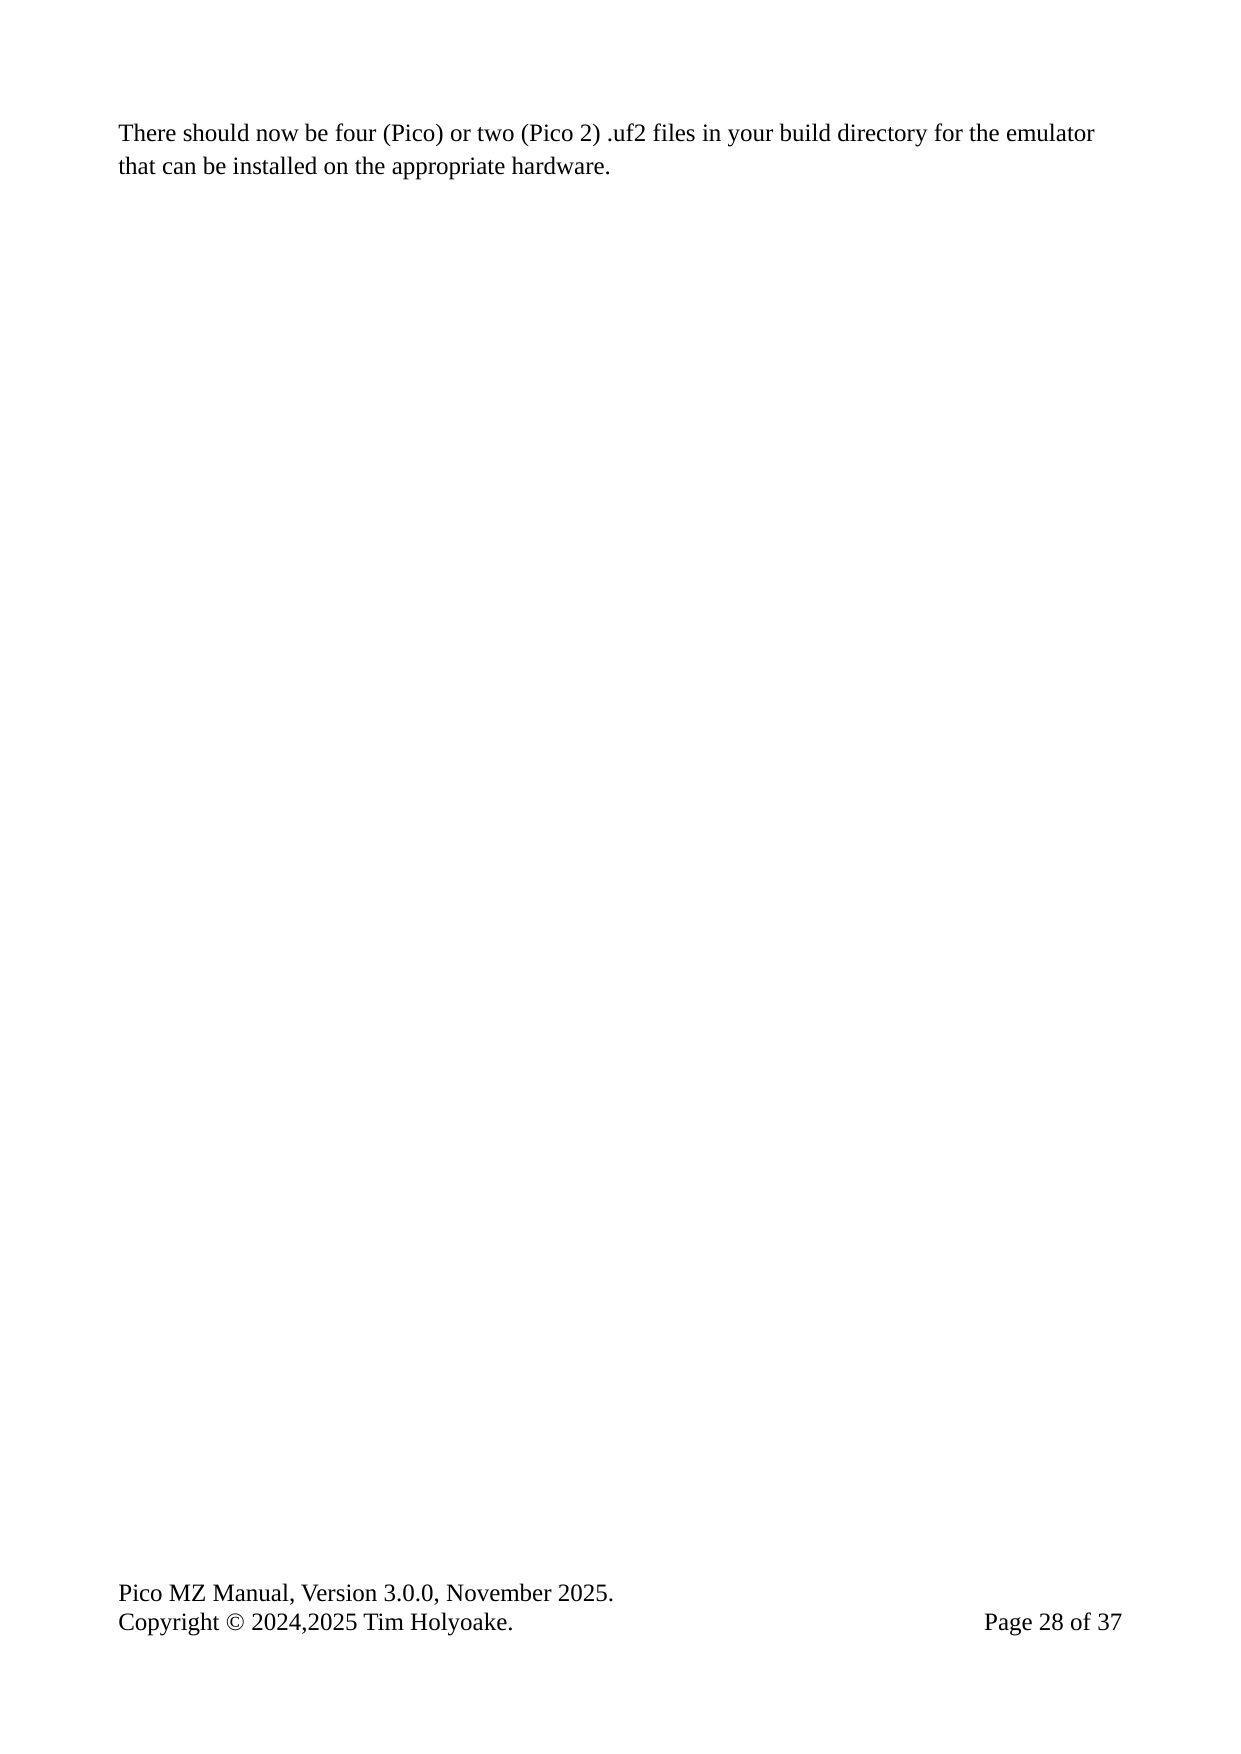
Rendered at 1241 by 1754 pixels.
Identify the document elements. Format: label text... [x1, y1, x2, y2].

text There should now be four (Pico) or two (Pico 2) .uf2 files in your build directory for the emulator that can be installed on the appropriate hardware. [118, 118, 1122, 180]
